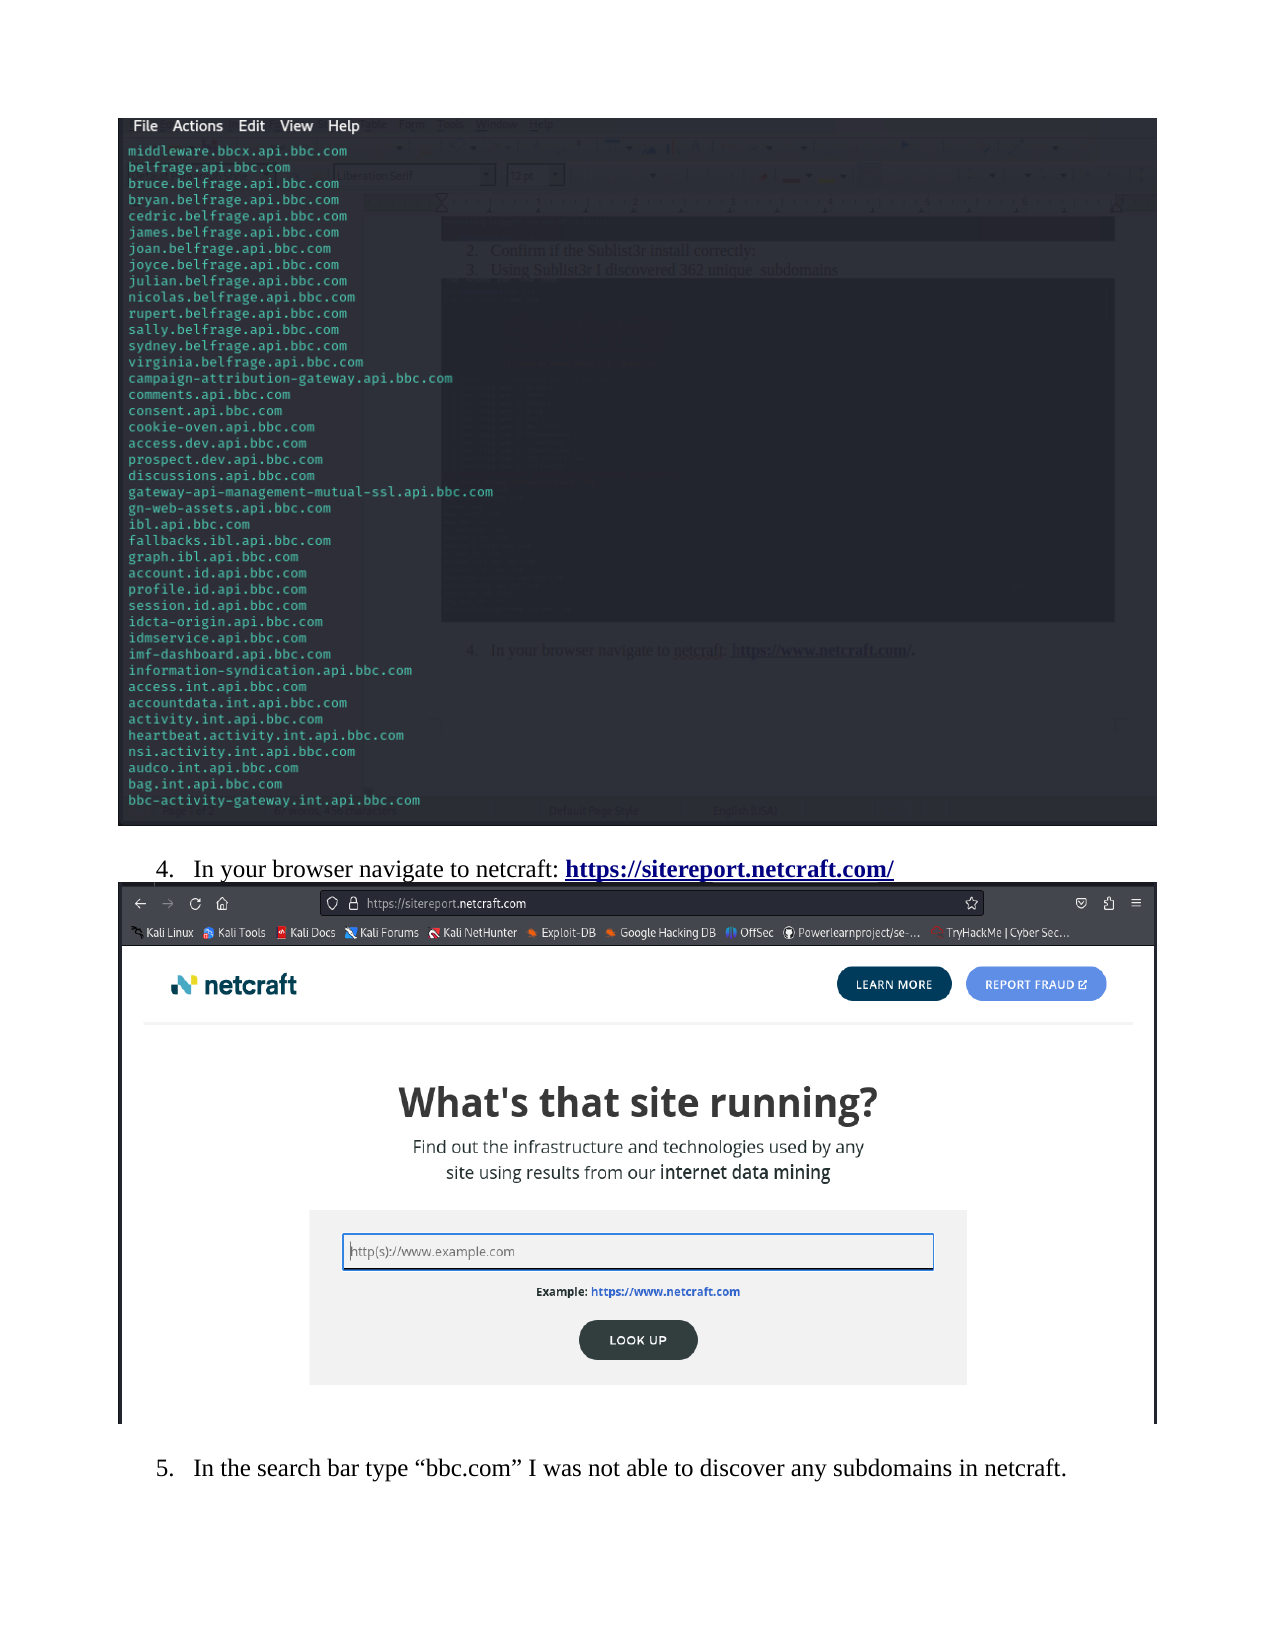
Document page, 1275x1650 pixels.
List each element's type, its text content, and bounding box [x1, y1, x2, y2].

list In the search bar type “bbc.com” I was not able to discover any subdomains in netcraft. [156, 1453, 1157, 1481]
picture [118, 882, 1157, 1424]
picture [118, 118, 1157, 826]
list In your browser navigate to netcraft: https://sitereport.netcraft.com/ [156, 854, 1157, 882]
